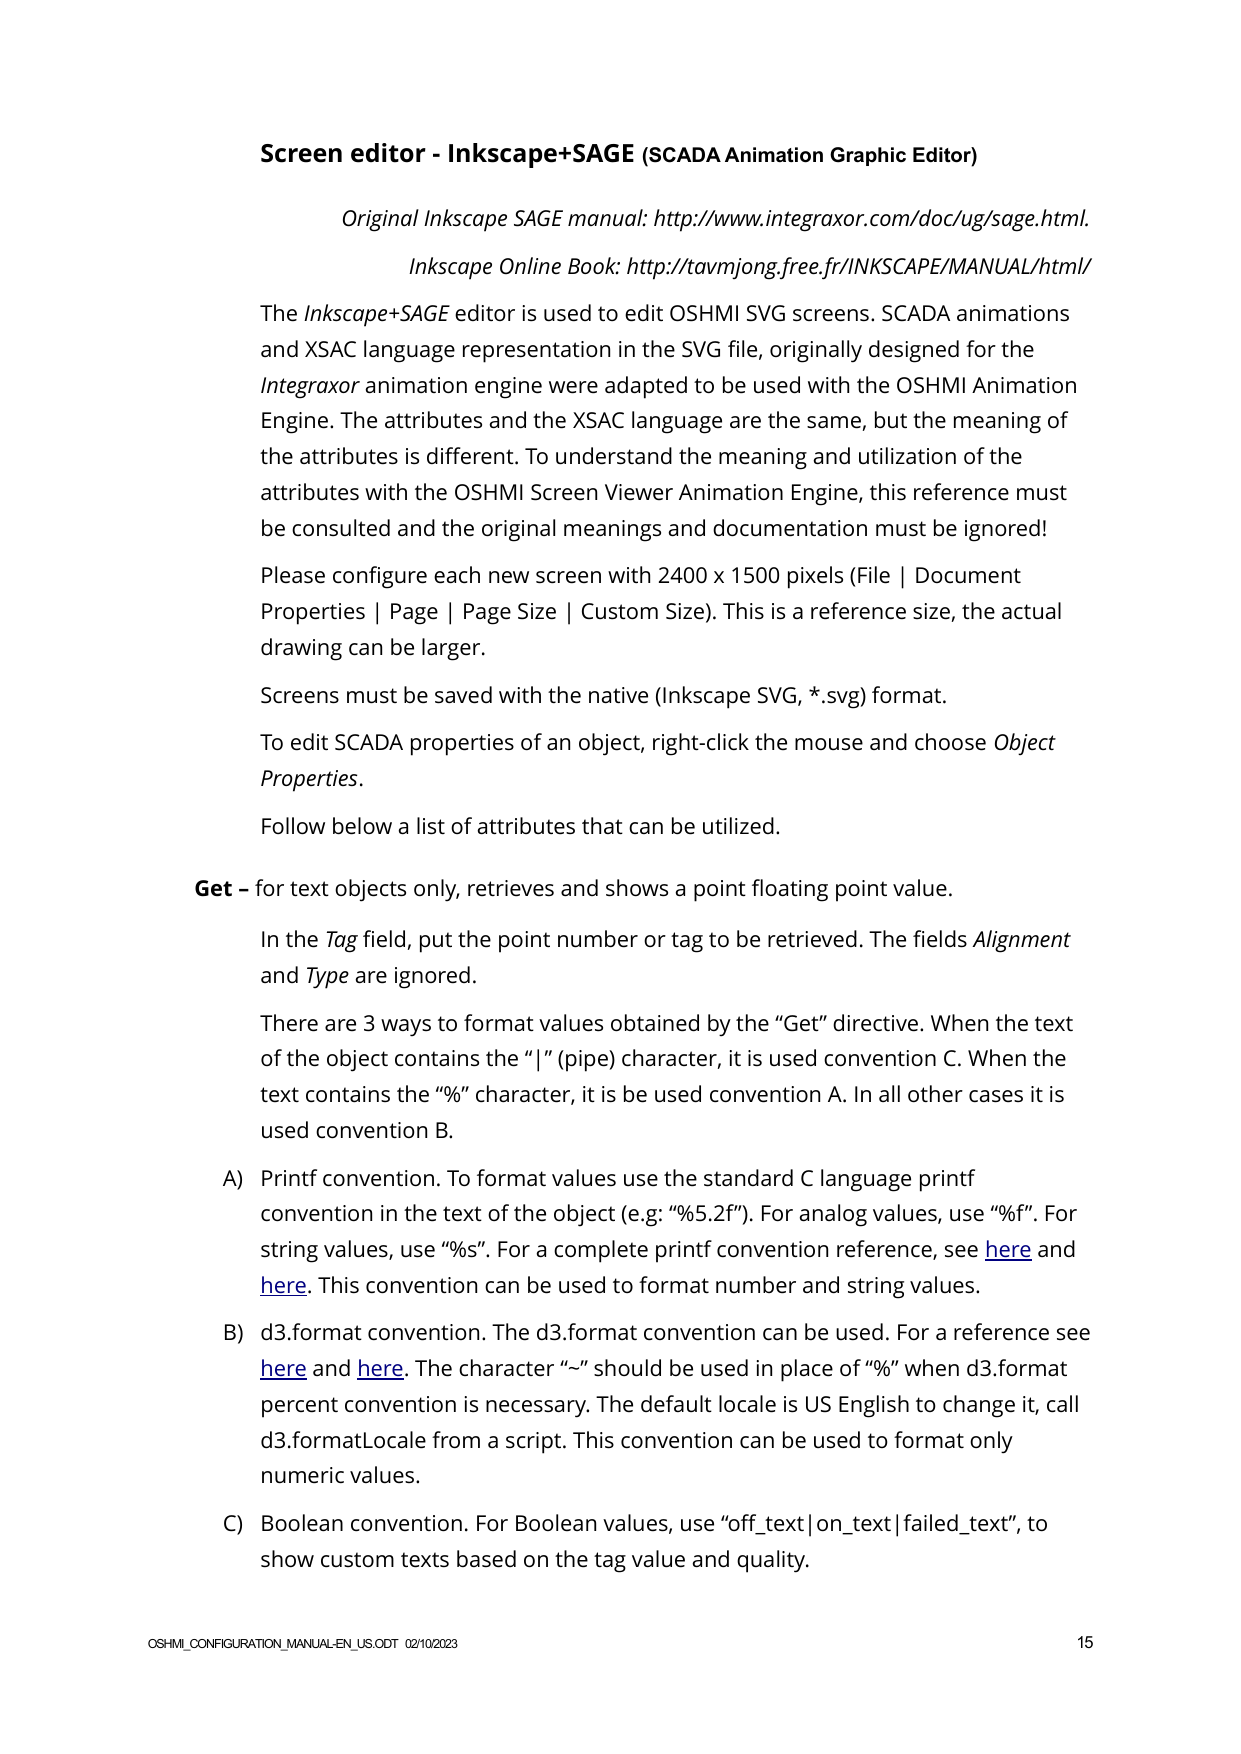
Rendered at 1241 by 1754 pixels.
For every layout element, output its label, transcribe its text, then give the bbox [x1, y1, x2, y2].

text In the Tag field, put the point number or tag to be retrieved. The fields Alignment and Type are ignored. [260, 924, 1093, 990]
text Please configure each new screen with 2400 x 1500 pixels (File | Document Properties | Page | Page Size | Custom Size). This is a reference size, the actual drawing can be larger. [260, 560, 1093, 662]
text To edit SCADA properties of an object, right-click the mouse and choose Object Properties. [260, 727, 1093, 793]
text Original Inkscape SAGE manual: http://www.integraxor.com/doc/ug/sage.html. [260, 203, 1093, 233]
text Follow below a list of attributes that can be utilized. [260, 811, 1093, 841]
text Screens must be saved with the native (Inkscape SVG, *.svg) format. [260, 679, 1093, 709]
text Get – for text objects only, retrieves and shows a point floating point value. [194, 873, 1093, 903]
list Printf convention. To format values use the standard C language printf convention in the text of the object (e.g: “%5.2f”). For analog values, use “%f”. For string values, use “%s”. For a complete printf convention reference, see here and here. This convention can be used to format number and string values. [223, 1162, 1093, 1299]
text Inkscape Online Book: http://tavmjong.free.fr/INKSCAPE/MANUAL/html/ [260, 251, 1093, 280]
list Boolean convention. For Boolean values, use “off_text|on_text|failed_text”, to show custom texts based on the tag value and quality. [223, 1508, 1093, 1573]
text The Inkscape+SAGE editor is used to edit OSHMI SVG screens. SCADA animations and XSAC language representation in the SVG file, originally designed for the Integraxor animation engine were adapted to be used with the OSHMI Animation Engine. The attributes and the XSAC language are the same, but the meaning of the attributes is different. To understand the meaning and utilization of the attributes with the OSHMI Screen Viewer Animation Engine, this reference must be consulted and the original meanings and documentation must be ignored! [260, 298, 1093, 542]
list d3.format convention. The d3.format convention can be used. For a reference see here and here. The character “~” should be used in place of “%” when d3.format percent convention is necessary. The default locale is US English to change it, call d3.formatLocale from a script. This convention can be used to format only numeric values. [223, 1317, 1093, 1490]
subtitle Screen editor - Inkscape+SAGE (SCADA Animation Graphic Editor) [260, 136, 1093, 170]
text There are 3 ways to format values obtained by the “Get” directive. When the text of the object contains the “|” (pipe) character, it is used convention C. When the text contains the “%” character, it is be used convention A. In all other cases it is used convention B. [260, 1008, 1093, 1144]
